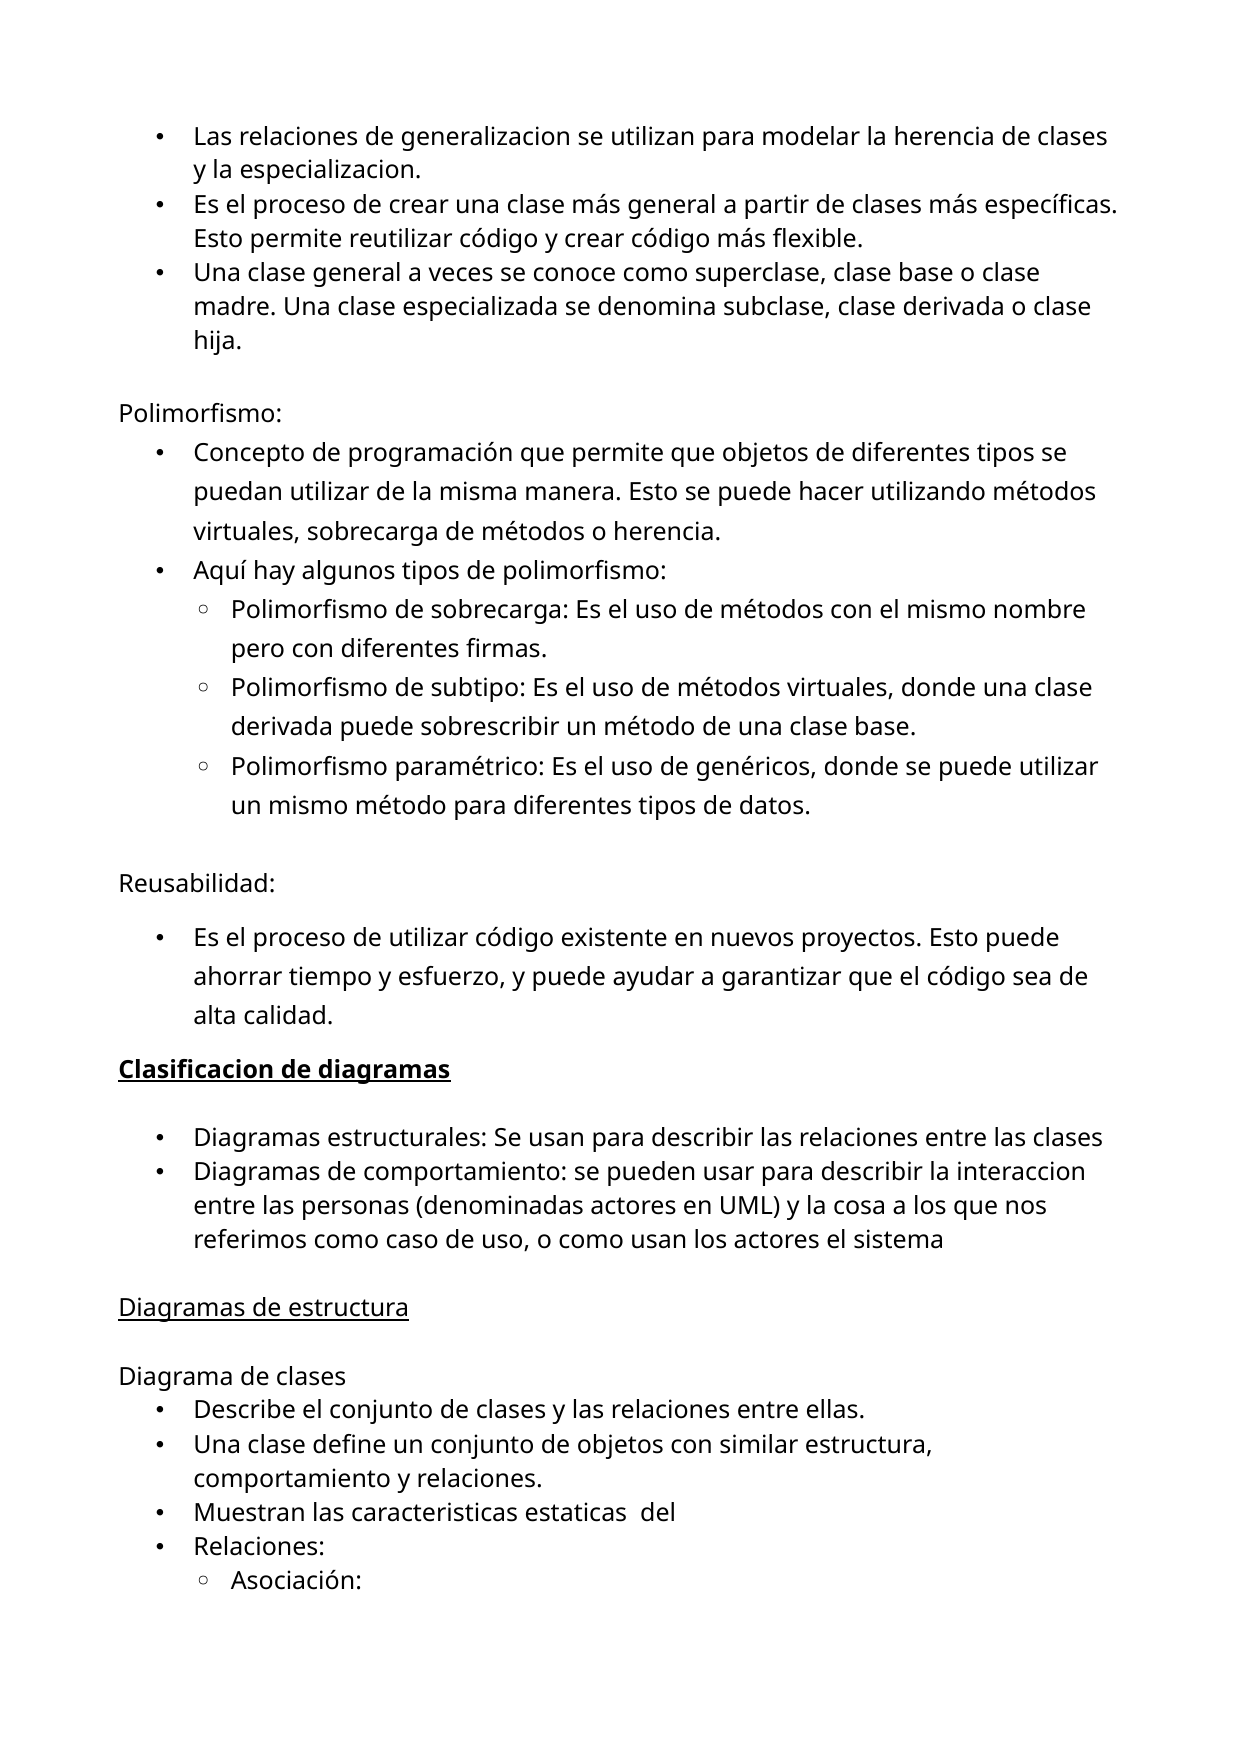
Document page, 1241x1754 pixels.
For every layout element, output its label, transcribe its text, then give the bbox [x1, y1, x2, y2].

list Diagramas estructurales: Se usan para describir las relaciones entre las clases [156, 1120, 1122, 1154]
list Asociación: [193, 1562, 1122, 1597]
list Es el proceso de crear una clase más general a partir de clases más específicas. Esto permite reutilizar código y crear código más flexible. [156, 186, 1122, 254]
text Reusabilidad: [118, 866, 1122, 900]
text Diagramas de estructura [118, 1290, 1122, 1324]
text Diagrama de clases [118, 1358, 1122, 1392]
list Relaciones: [156, 1528, 1122, 1562]
list Muestran las caracteristicas estaticas del [156, 1494, 1122, 1528]
list Diagramas de comportamiento: se pueden usar para describir la interaccion entre las personas (denominadas actores en UML) y la cosa a los que nos referimos como caso de uso, o como usan los actores el sistema [156, 1154, 1122, 1256]
list Polimorfismo paramétrico: Es el uso de genéricos, donde se puede utilizar un mismo método para diferentes tipos de datos. [193, 748, 1122, 821]
list Aquí hay algunos tipos de polimorfismo: [156, 552, 1122, 586]
list Concepto de programación que permite que objetos de diferentes tipos se puedan utilizar de la misma manera. Esto se puede hacer utilizando métodos virtuales, sobrecarga de métodos o herencia. [156, 435, 1122, 547]
list Una clase define un conjunto de objetos con similar estructura, comportamiento y relaciones. [156, 1426, 1122, 1494]
list Polimorfismo de sobrecarga: Es el uso de métodos con el mismo nombre pero con diferentes firmas. [193, 592, 1122, 665]
list Las relaciones de generalizacion se utilizan para modelar la herencia de clases y la especializacion. [156, 118, 1122, 186]
list Polimorfismo de subtipo: Es el uso de métodos virtuales, donde una clase derivada puede sobrescribir un método de una clase base. [193, 670, 1122, 743]
list Describe el conjunto de clases y las relaciones entre ellas. [156, 1392, 1122, 1426]
text Polimorfismo: [118, 396, 1122, 430]
list Una clase general a veces se conoce como superclase, clase base o clase madre. Una clase especializada se denomina subclase, clase derivada o clase hija. [156, 254, 1122, 357]
list Es el proceso de utilizar código existente en nuevos proyectos. Esto puede ahorrar tiempo y esfuerzo, y puede ayudar a garantizar que el código sea de alta calidad. [156, 919, 1122, 1032]
text Clasificacion de diagramas [118, 1052, 1122, 1086]
